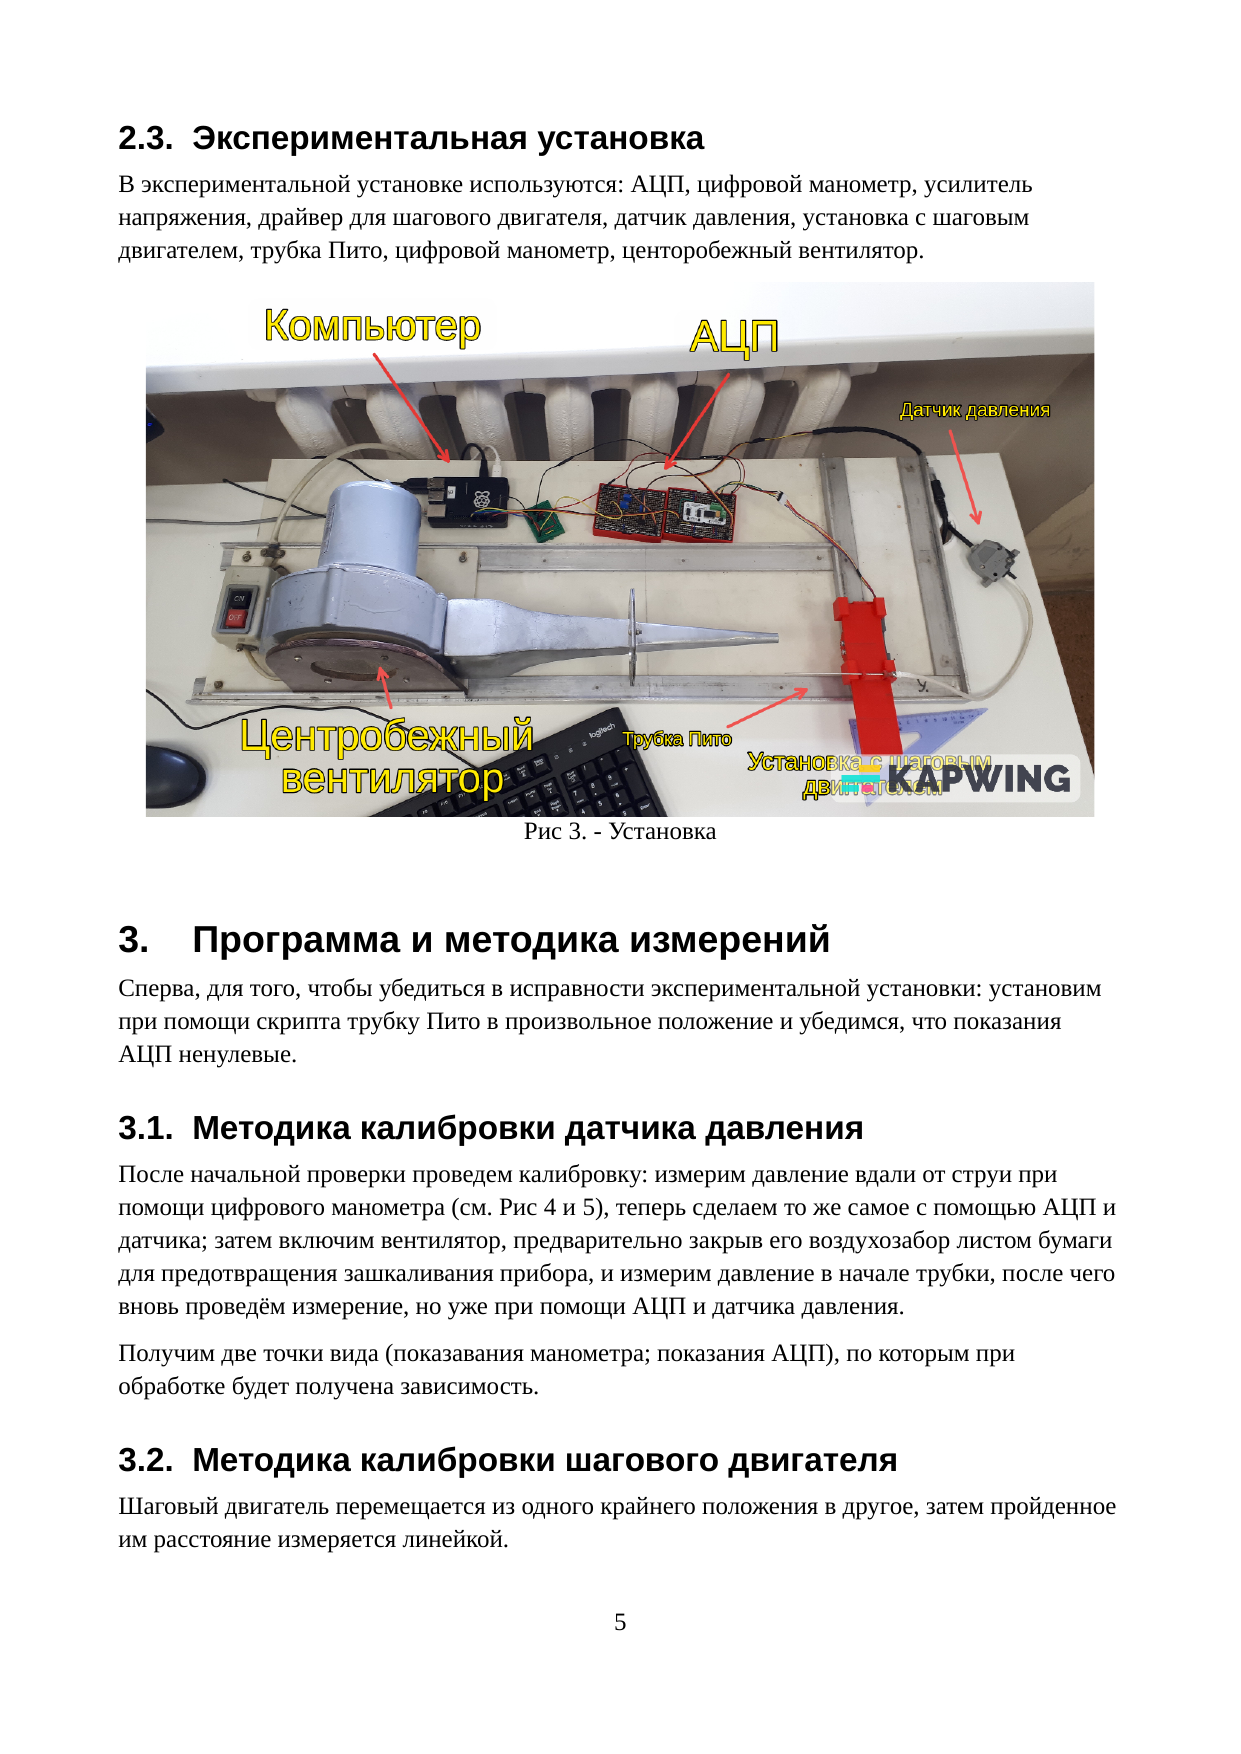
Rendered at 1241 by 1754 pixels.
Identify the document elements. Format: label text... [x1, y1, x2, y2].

subtitle Методика калибровки шагового двигателя [118, 1440, 1122, 1478]
text После начальной проверки проведем калибровку: измерим давление вдали от струи при помощи цифрового манометра (см. Рис 4 и 5), теперь сделаем то же самое с помощью АЦП и датчика; затем включим вентилятор, предварительно закрыв его воздухозабор листом бумаги для предотвращения зашкаливания прибора, и измерим давление в начале трубки, после чего вновь проведём измерение, но уже при помощи АЦП и датчика давления. [118, 1159, 1122, 1319]
text Шаговый двигатель перемещается из одного крайнего положения в другое, затем пройденное им расстояние измеряется линейкой. [118, 1491, 1122, 1552]
text В экспериментальной установке используются: АЦП, цифровой манометр, усилитель напряжения, драйвер для шагового двигателя, датчик давления, установка с шаговым двигателем, трубка Пито, цифровой манометр, центоробежный вентилятор. [118, 169, 1122, 264]
subtitle Методика калибровки датчика давления [118, 1108, 1122, 1146]
text Рис 3. - Установка [118, 816, 1122, 845]
text Получим две точки вида (показавания манометра; показания АЦП), по которым при обработке будет получена зависимость. [118, 1338, 1122, 1400]
subtitle Программа и методика измерений [118, 918, 1122, 961]
picture [145, 282, 1095, 817]
text Сперва, для того, чтобы убедиться в исправности экспериментальной установки: установим при помощи скрипта трубку Пито в произвольное положение и убедимся, что показания АЦП ненулевые. [118, 973, 1122, 1068]
subtitle Экспериментальная установка [118, 118, 1122, 157]
